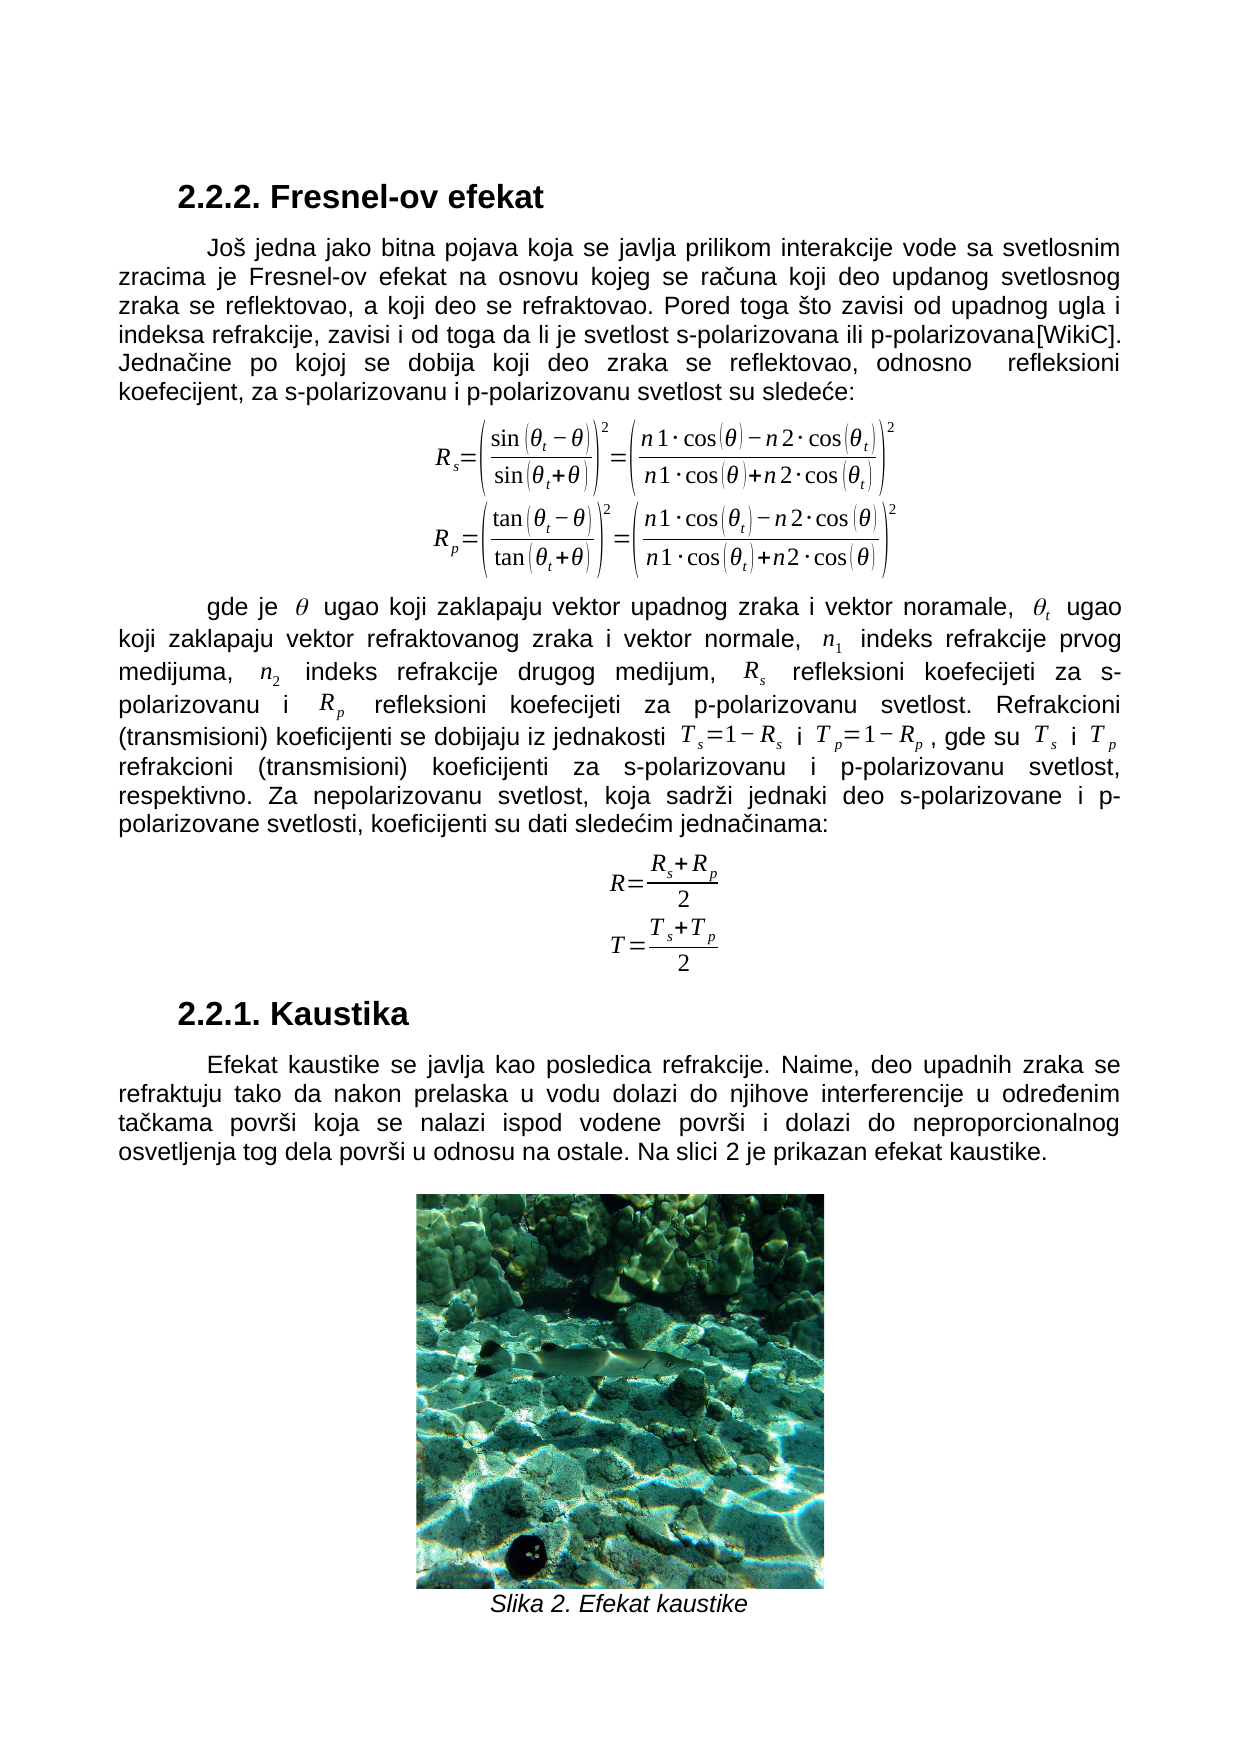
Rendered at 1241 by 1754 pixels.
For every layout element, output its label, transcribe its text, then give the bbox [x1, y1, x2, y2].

text Slika 2. Efekat kaustike [416, 1589, 824, 1617]
text gde je ugao koji zaklapaju vektor upadnog zraka i vektor noramale, ugao koji zaklapaju vektor refraktovanog zraka i vektor normale, indeks refrakcije prvog medijuma, indeks refrakcije drugog medijum, refleksioni koefecijeti za s-polarizovanu i refleksioni koefecijeti za p-polarizovanu svetlost. Refrakcioni (transmisioni) koeficijenti se dobijaju iz jednakosti i , gde su i refrakcioni (transmisioni) koeficijenti za s-polarizovanu i p-polarizovanu svetlost, respektivno. Za nepolarizovanu svetlost, koja sadrži jednaki deo s-polarizovane i p-polarizovane svetlosti, koeficijenti su dati sledećim jednačinama: [118, 592, 1122, 838]
text Još jedna jako bitna pojava koja se javlja prilikom interakcije vode sa svetlosnim zracima je Fresnel-ov efekat na osnovu kojeg se računa koji deo updanog svetlosnog zraka se reflektovao, a koji deo se refraktovao. Pored toga što zavisi od upadnog ugla i indeksa refrakcije, zavisi i od toga da li je svetlost s-polarizovana ili p-polarizovana[WikiC]. Jednačine po kojoj se dobija koji deo zraka se reflektovao, odnosno refleksioni koefecijent, za s-polarizovanu i p-polarizovanu svetlost su sledeće: [118, 233, 1122, 406]
subtitle Kaustika [177, 994, 1122, 1033]
text Efekat kaustike se javlja kao posledica refrakcije. Naime, deo upadnih zraka se refraktuju tako da nakon prelaska u vodu dolazi do njihove interferencije u određenim tačkama površi koja se nalazi ispod vodene površi i dolazi do neproporcionalnog osvetljenja tog dela površi u odnosu na ostale. Na slici 2 je prikazan efekat kaustike. [118, 1050, 1122, 1165]
subtitle Fresnel-ov efekat [177, 177, 1122, 216]
picture [416, 1194, 825, 1589]
